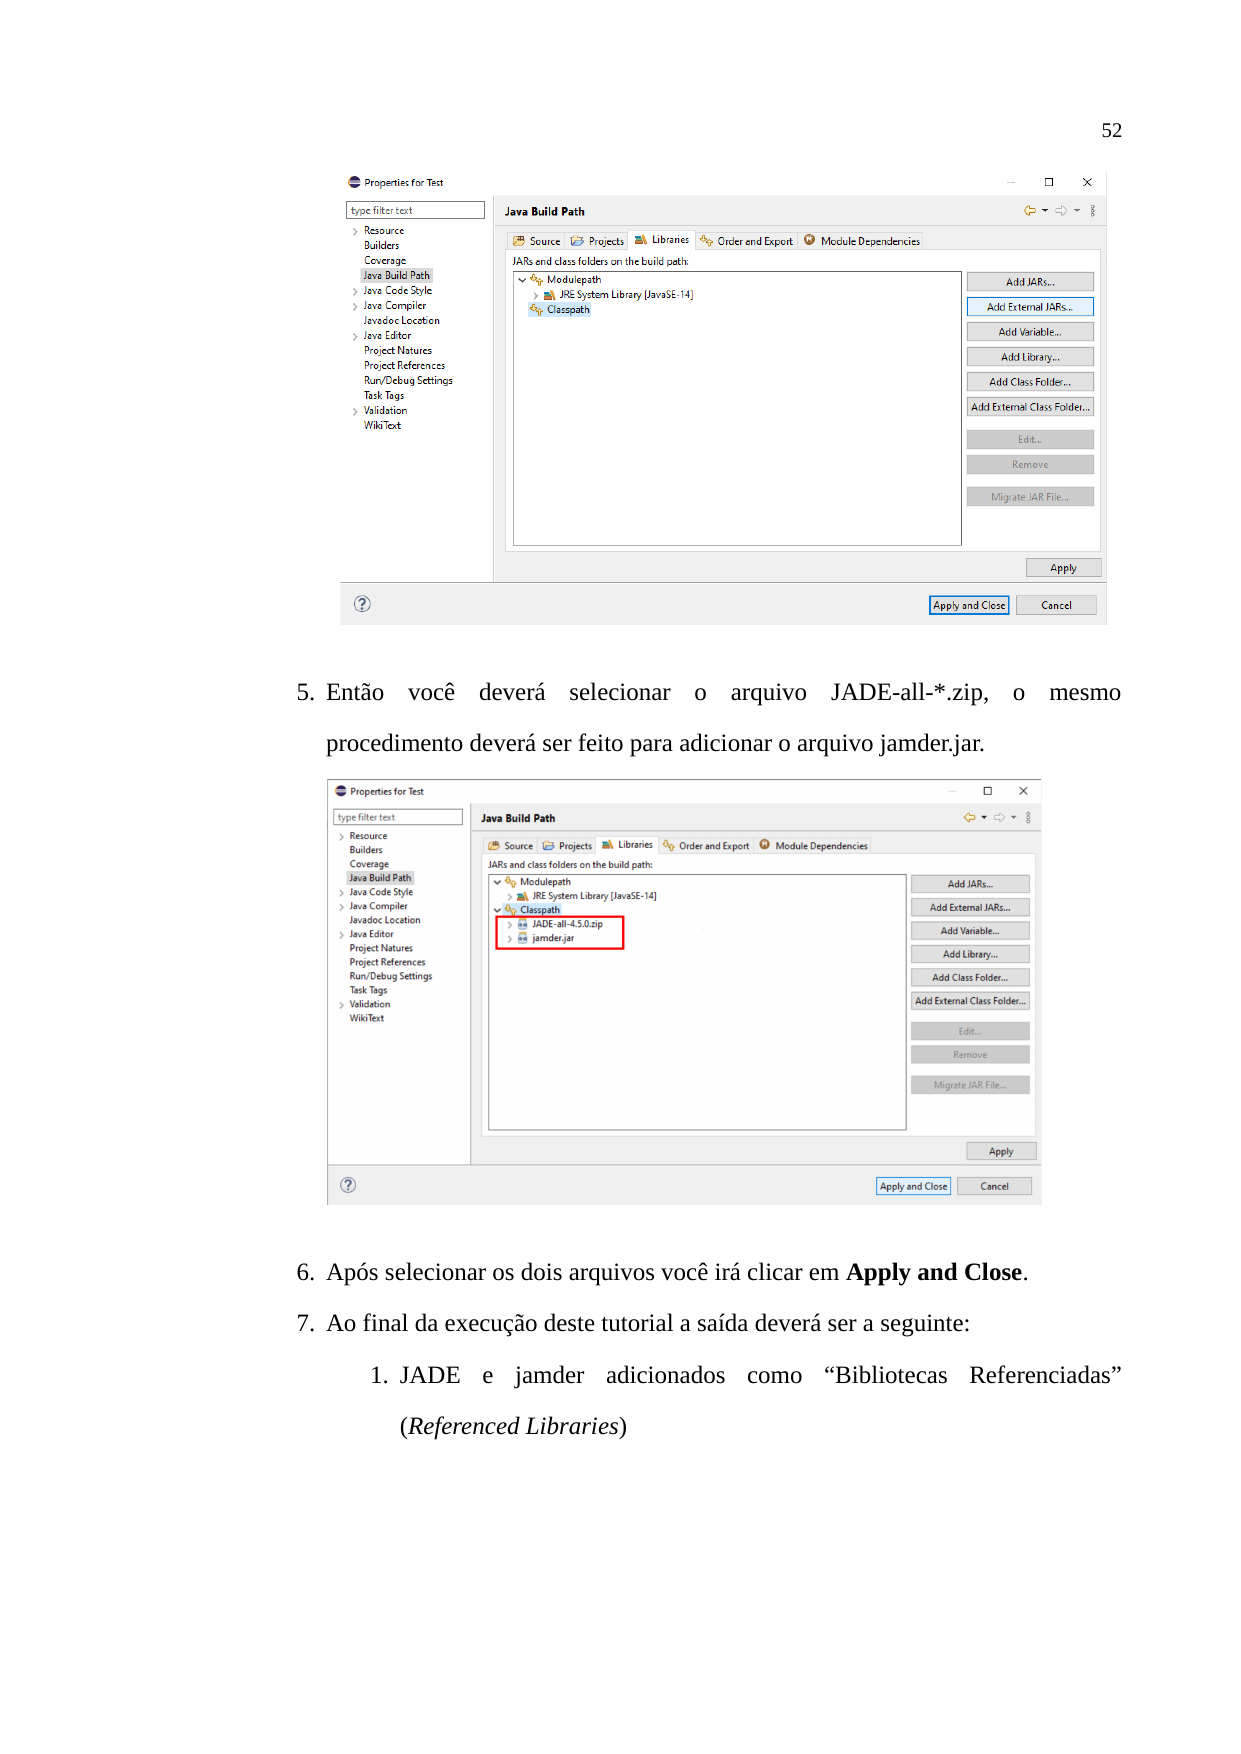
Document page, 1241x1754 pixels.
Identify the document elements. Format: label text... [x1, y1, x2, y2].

list Ao final da execução deste tutorial a saída deverá ser a seguinte: [296, 1308, 1122, 1337]
list Após selecionar os dois arquivos você irá clicar em Apply and Close. [296, 1257, 1122, 1286]
list Então você deverá selecionar o arquivo JADE-all-*.zip, o mesmo procedimento deverá ser feito para adicionar o arquivo jamder.jar. [296, 677, 1122, 757]
picture [340, 171, 1107, 625]
list JADE e jamder adicionados como “Bibliotecas Referenciadas” (Referenced Libraries) [370, 1360, 1122, 1440]
picture [327, 779, 1042, 1205]
